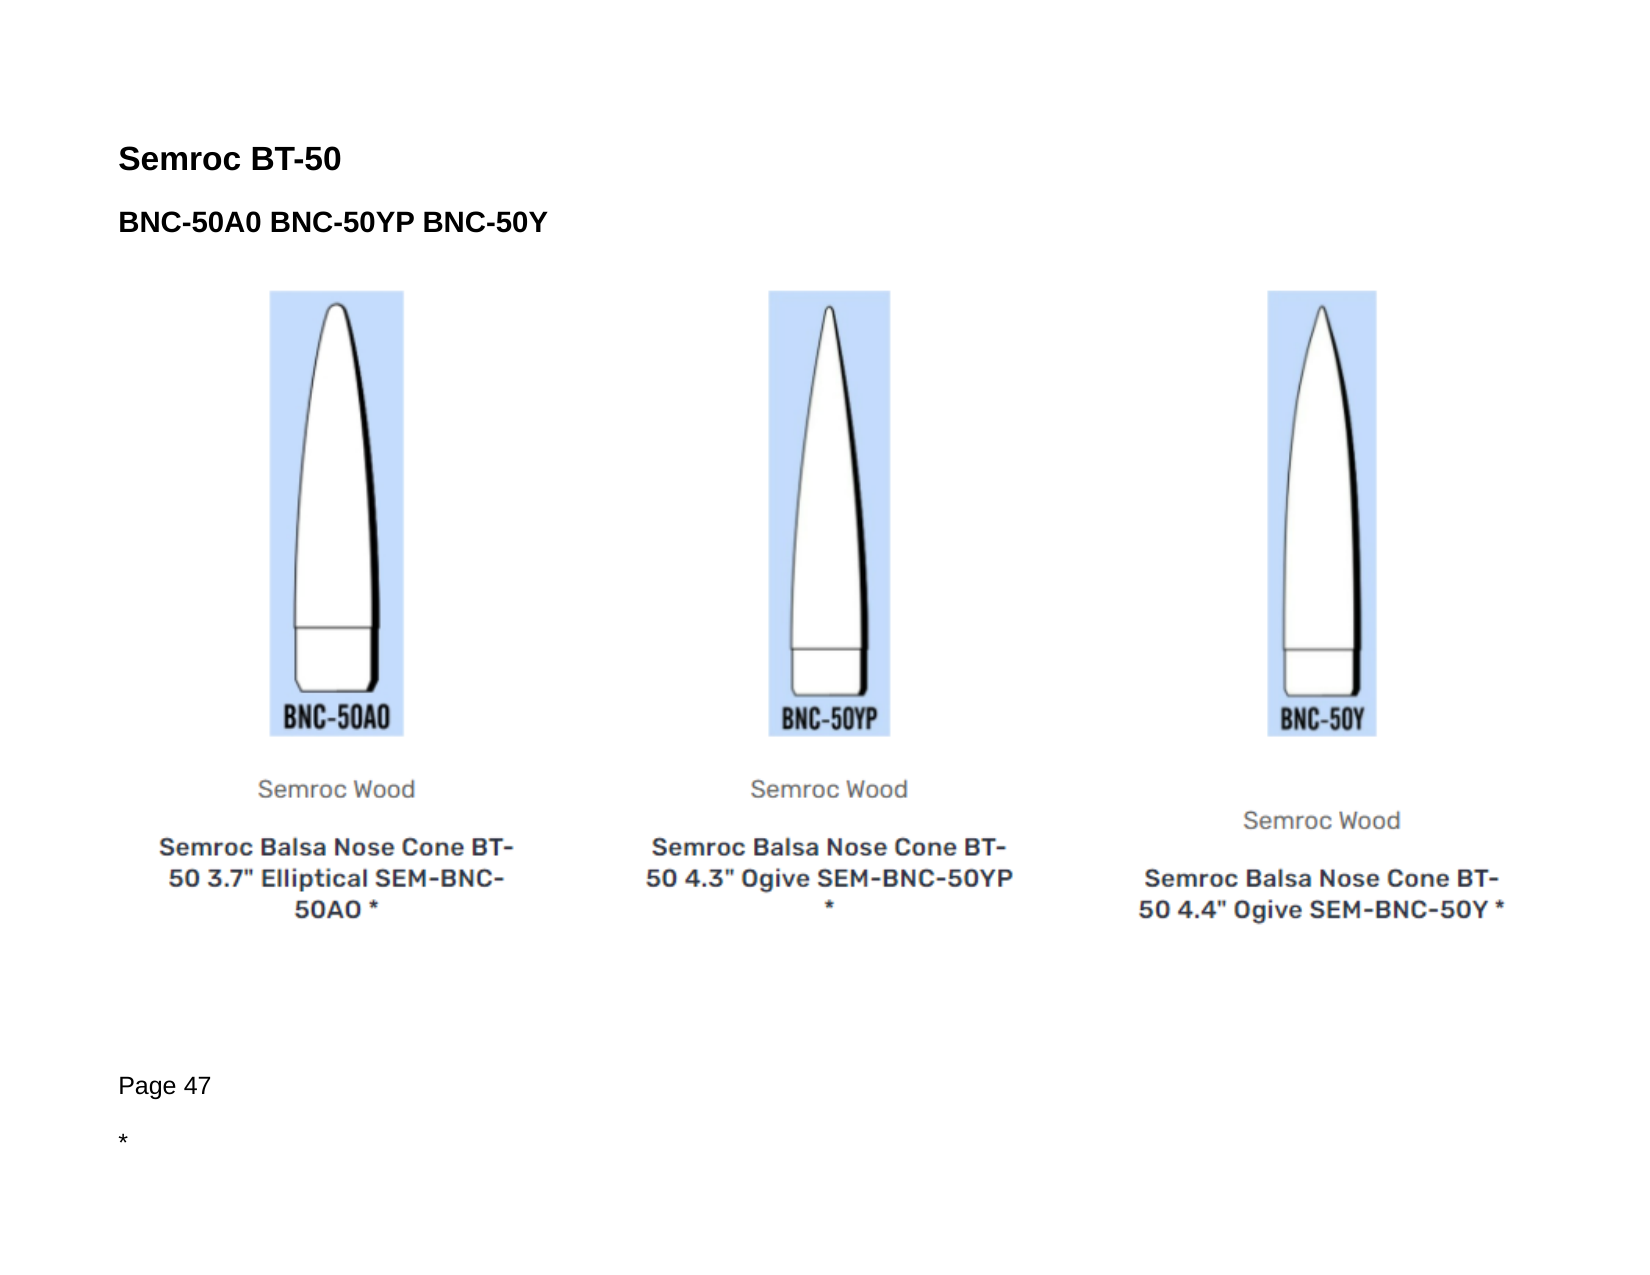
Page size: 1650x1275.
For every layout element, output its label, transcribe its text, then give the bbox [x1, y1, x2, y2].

picture [129, 255, 1521, 934]
subtitle Semroc BT-50 [118, 139, 1532, 178]
subtitle BNC-50A0 BNC-50YP BNC-50Y [118, 205, 1532, 238]
